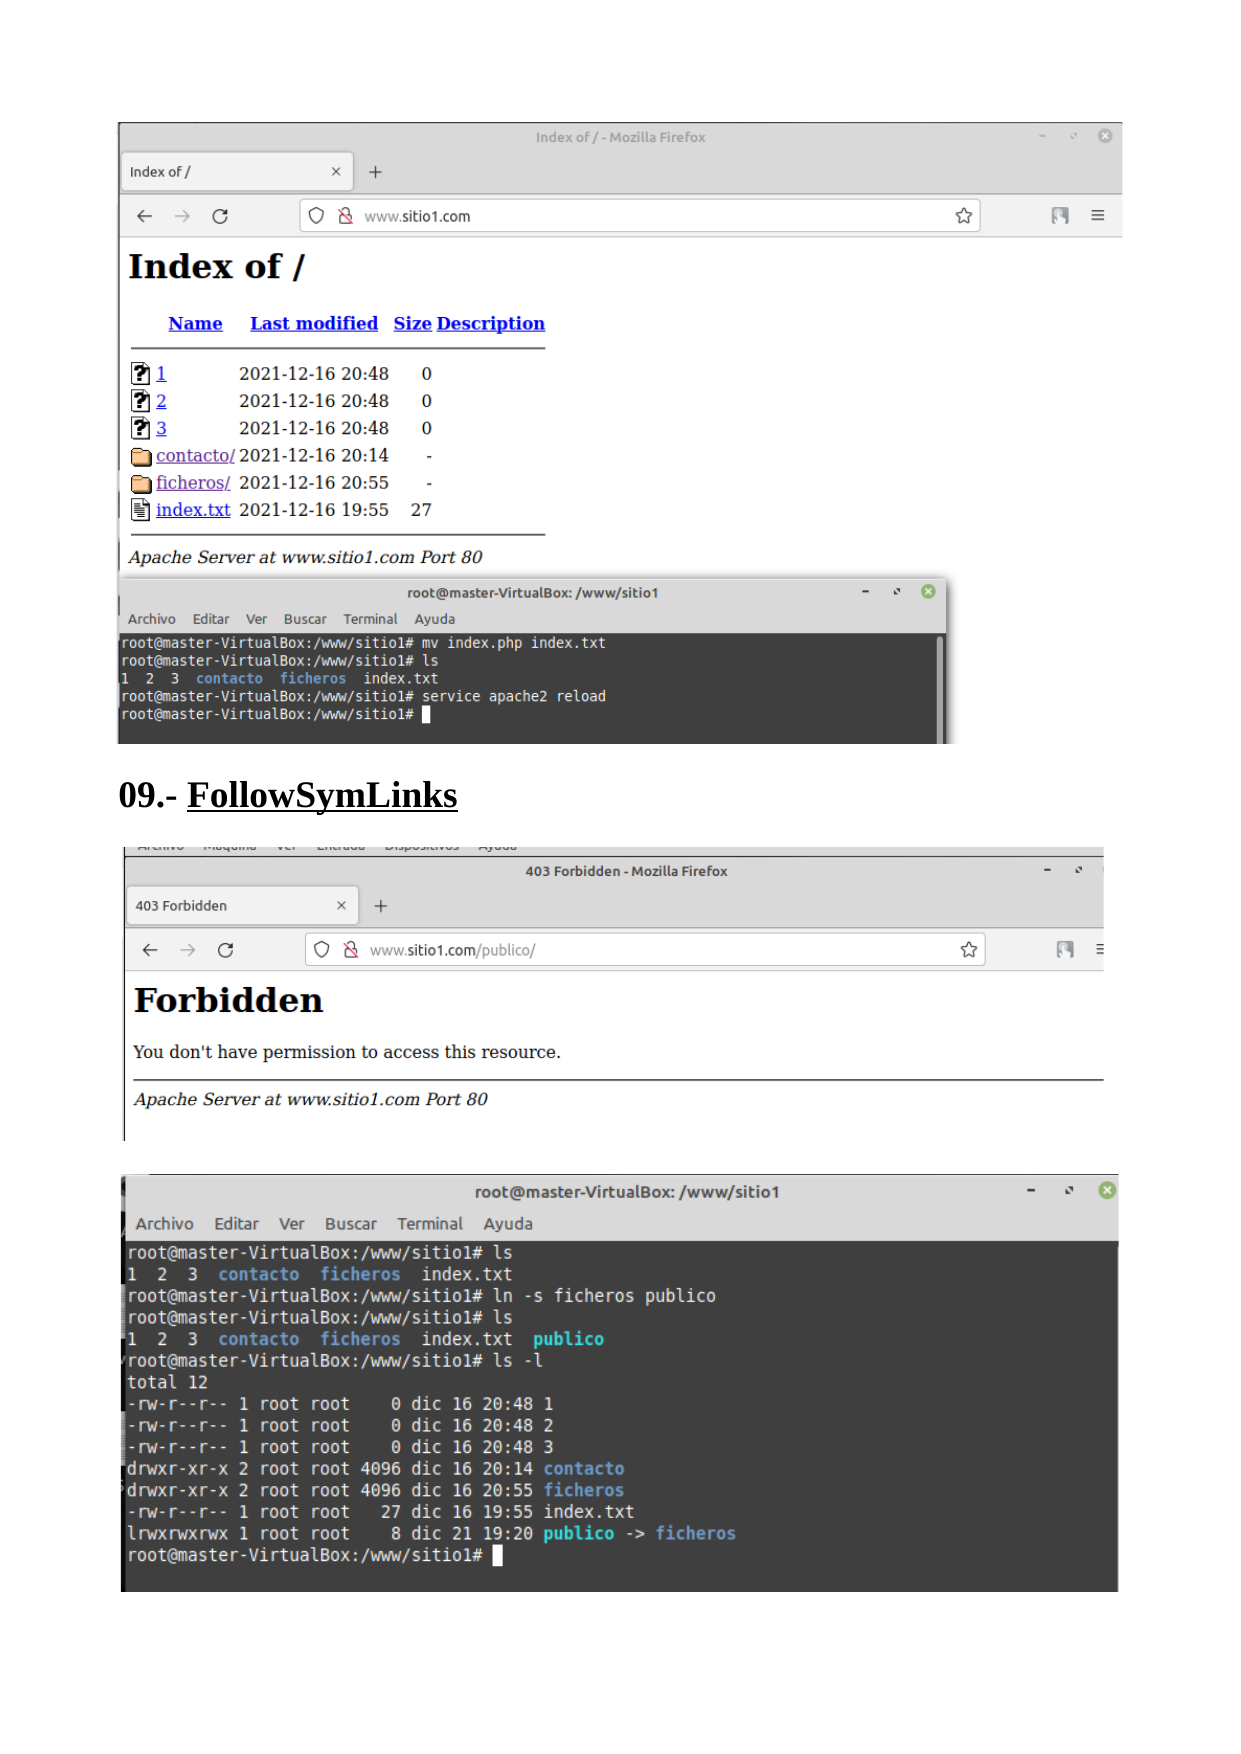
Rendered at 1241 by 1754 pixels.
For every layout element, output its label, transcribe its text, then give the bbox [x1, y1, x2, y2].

picture [1054, 847, 1104, 886]
text 09.- FollowSymLinks [118, 773, 1122, 816]
picture [975, 1174, 1119, 1592]
